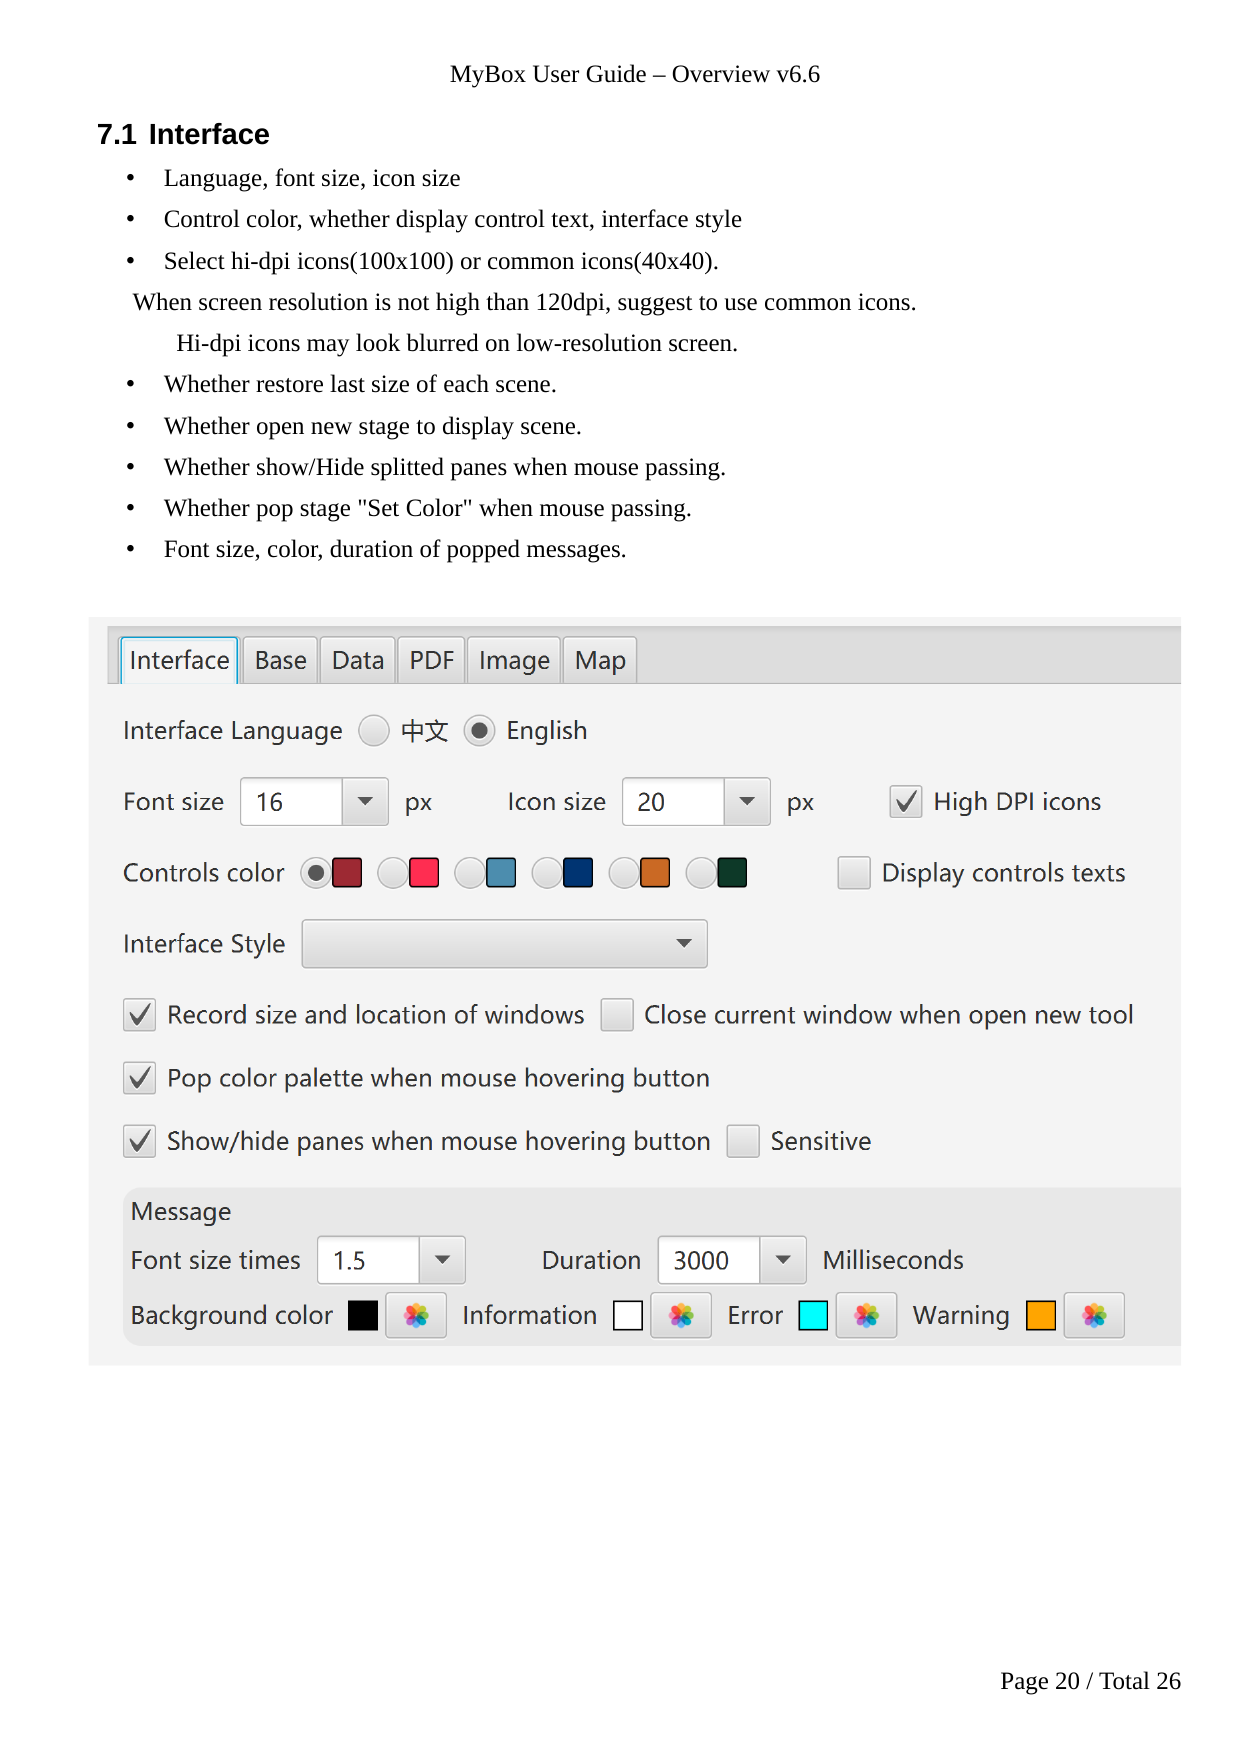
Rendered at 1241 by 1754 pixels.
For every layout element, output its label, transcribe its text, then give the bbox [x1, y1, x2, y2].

subtitle Interface [88, 117, 1181, 151]
list Control color, whether display control text, interface style [126, 204, 1181, 233]
text When screen resolution is not high than 120dpi, suggest to use common icons. [88, 287, 1181, 316]
list Whether show/Hide splitted panes when mouse passing. [126, 452, 1181, 481]
text Hi-dpi icons may look blurred on low-resolution screen. [88, 328, 1181, 357]
list Language, font size, icon size [126, 163, 1181, 192]
picture [88, 617, 1182, 1366]
list Font size, color, duration of popped messages. [126, 534, 1181, 563]
list Whether pop stage "Set Color" when mouse passing. [126, 493, 1181, 522]
list Select hi-dpi icons(100x100) or common icons(40x40). [126, 246, 1181, 274]
list Whether open new stage to display scene. [126, 411, 1181, 439]
list Whether restore last size of each scene. [126, 369, 1181, 398]
